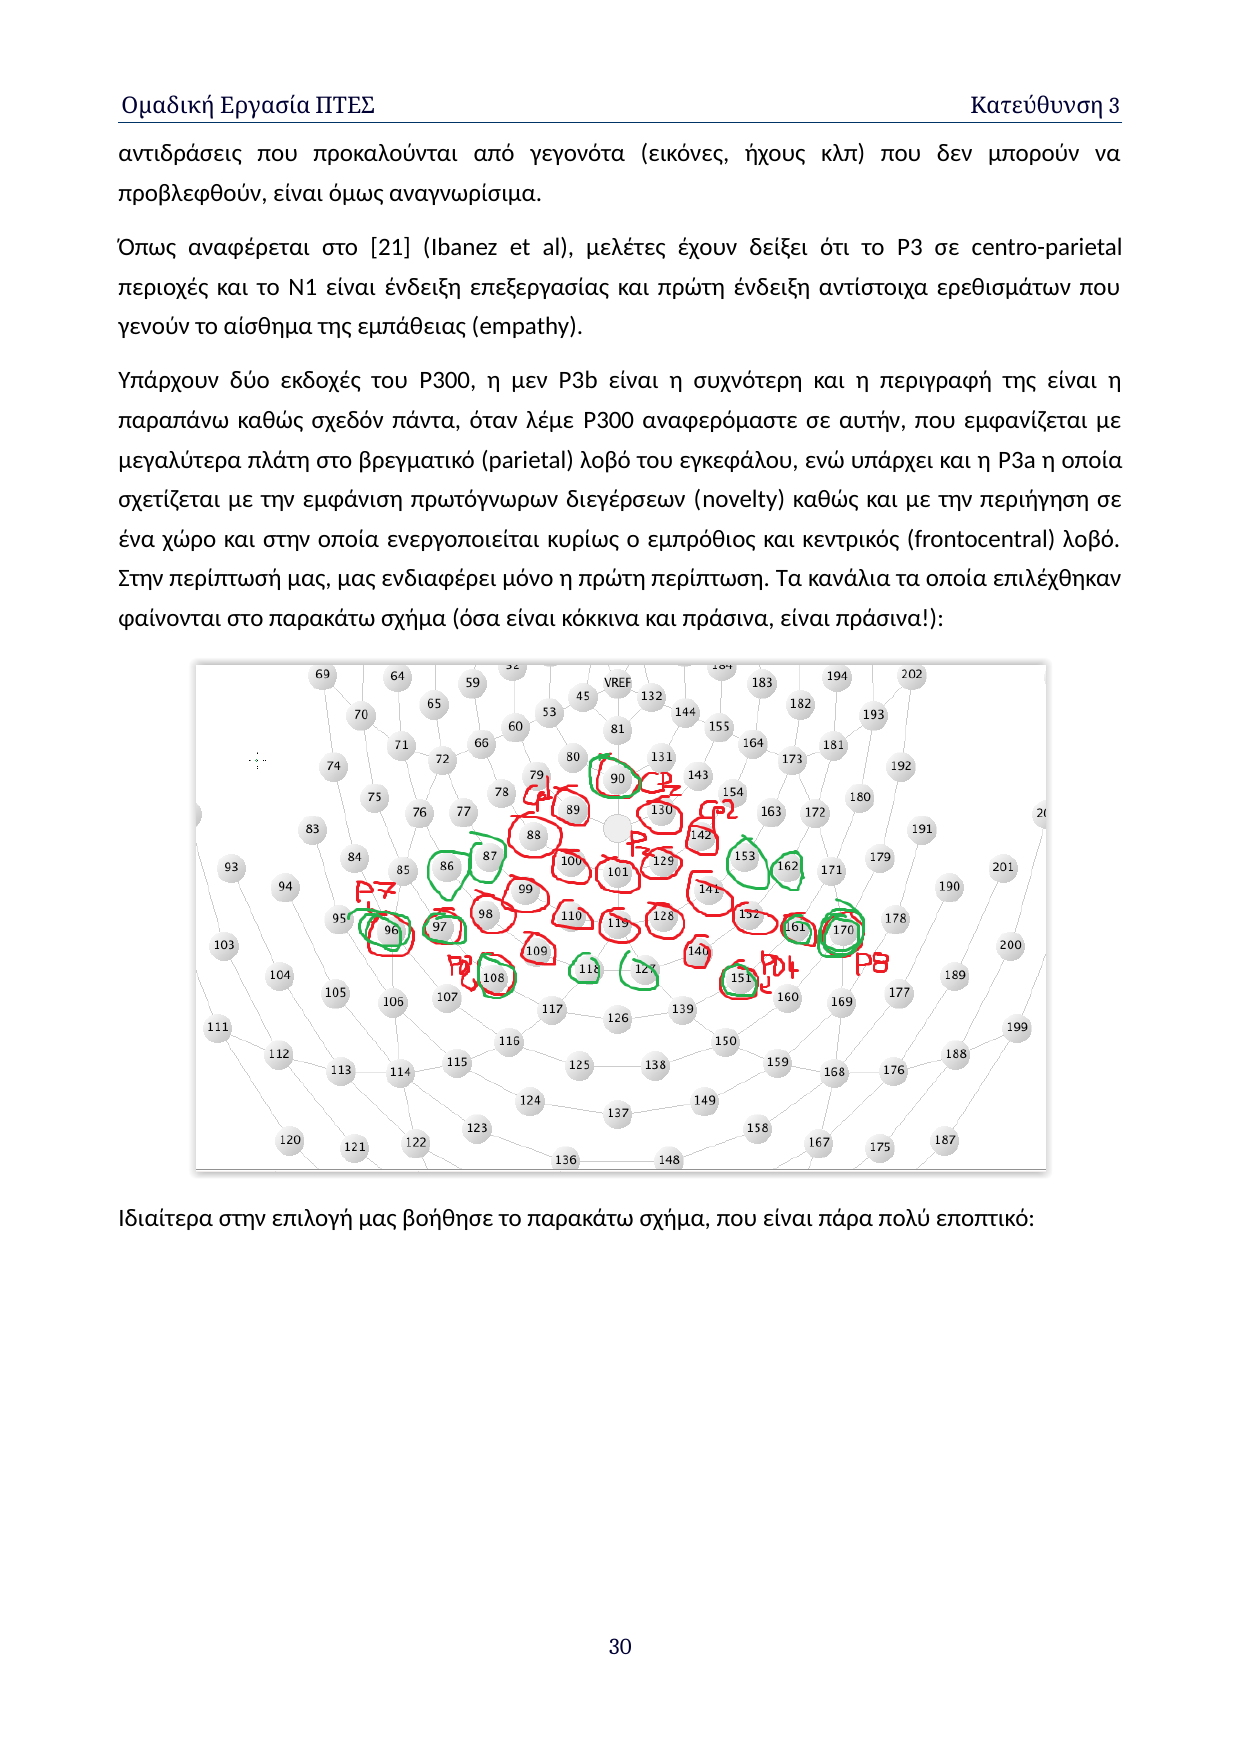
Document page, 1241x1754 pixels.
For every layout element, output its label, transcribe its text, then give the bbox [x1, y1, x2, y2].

text Υπάρχουν δύο εκδοχές του P300, η μεν Ρ3b είναι η συχνότερη και η περιγραφή της είναι η παραπάνω καθώς σχεδόν πάντα, όταν λέμε P300 αναφερόμαστε σε αυτήν, που εμφανίζεται με μεγαλύτερα πλάτη στο βρεγματικό (parietal) λοβό του εγκεφάλου, ενώ υπάρχει και η P3a η οποία σχετίζεται με την εμφάνιση πρωτόγνωρων διεγέρσεων (novelty) καθώς και με την περιήγηση σε ένα χώρο και στην οποία ενεργοποιείται κυρίως ο εμπρόθιος και κεντρικός (frontocentral) λοβό. Στην περίπτωσή μας, μας ενδιαφέρει μόνο η πρώτη περίπτωση. Τα κανάλια τα οποία επιλέχθηκαν φαίνονται στο παρακάτω σχήμα (όσα είναι κόκκινα και πράσινα, είναι πράσινα!): [118, 364, 1122, 633]
text αντιδράσεις που προκαλούνται από γεγονότα (εικόνες, ήχους κλπ) που δεν μπορούν να προβλεφθούν, είναι όμως αναγνωρίσιμα. [118, 137, 1122, 208]
text Όπως αναφέρεται στο [21] (Ibanez et al), μελέτες έχουν δείξει ότι το P3 σε centro-parietal περιοχές και το Ν1 είναι ένδειξη επεξεργασίας και πρώτη ένδειξη αντίστοιχα ερεθισμάτων που γενούν το αίσθημα της εμπάθειας (empathy). [118, 231, 1122, 341]
picture [187, 656, 1053, 1179]
text Ιδιαίτερα στην επιλογή μας βοήθησε το παρακάτω σχήμα, που είναι πάρα πολύ εποπτικό: [118, 1202, 1122, 1232]
